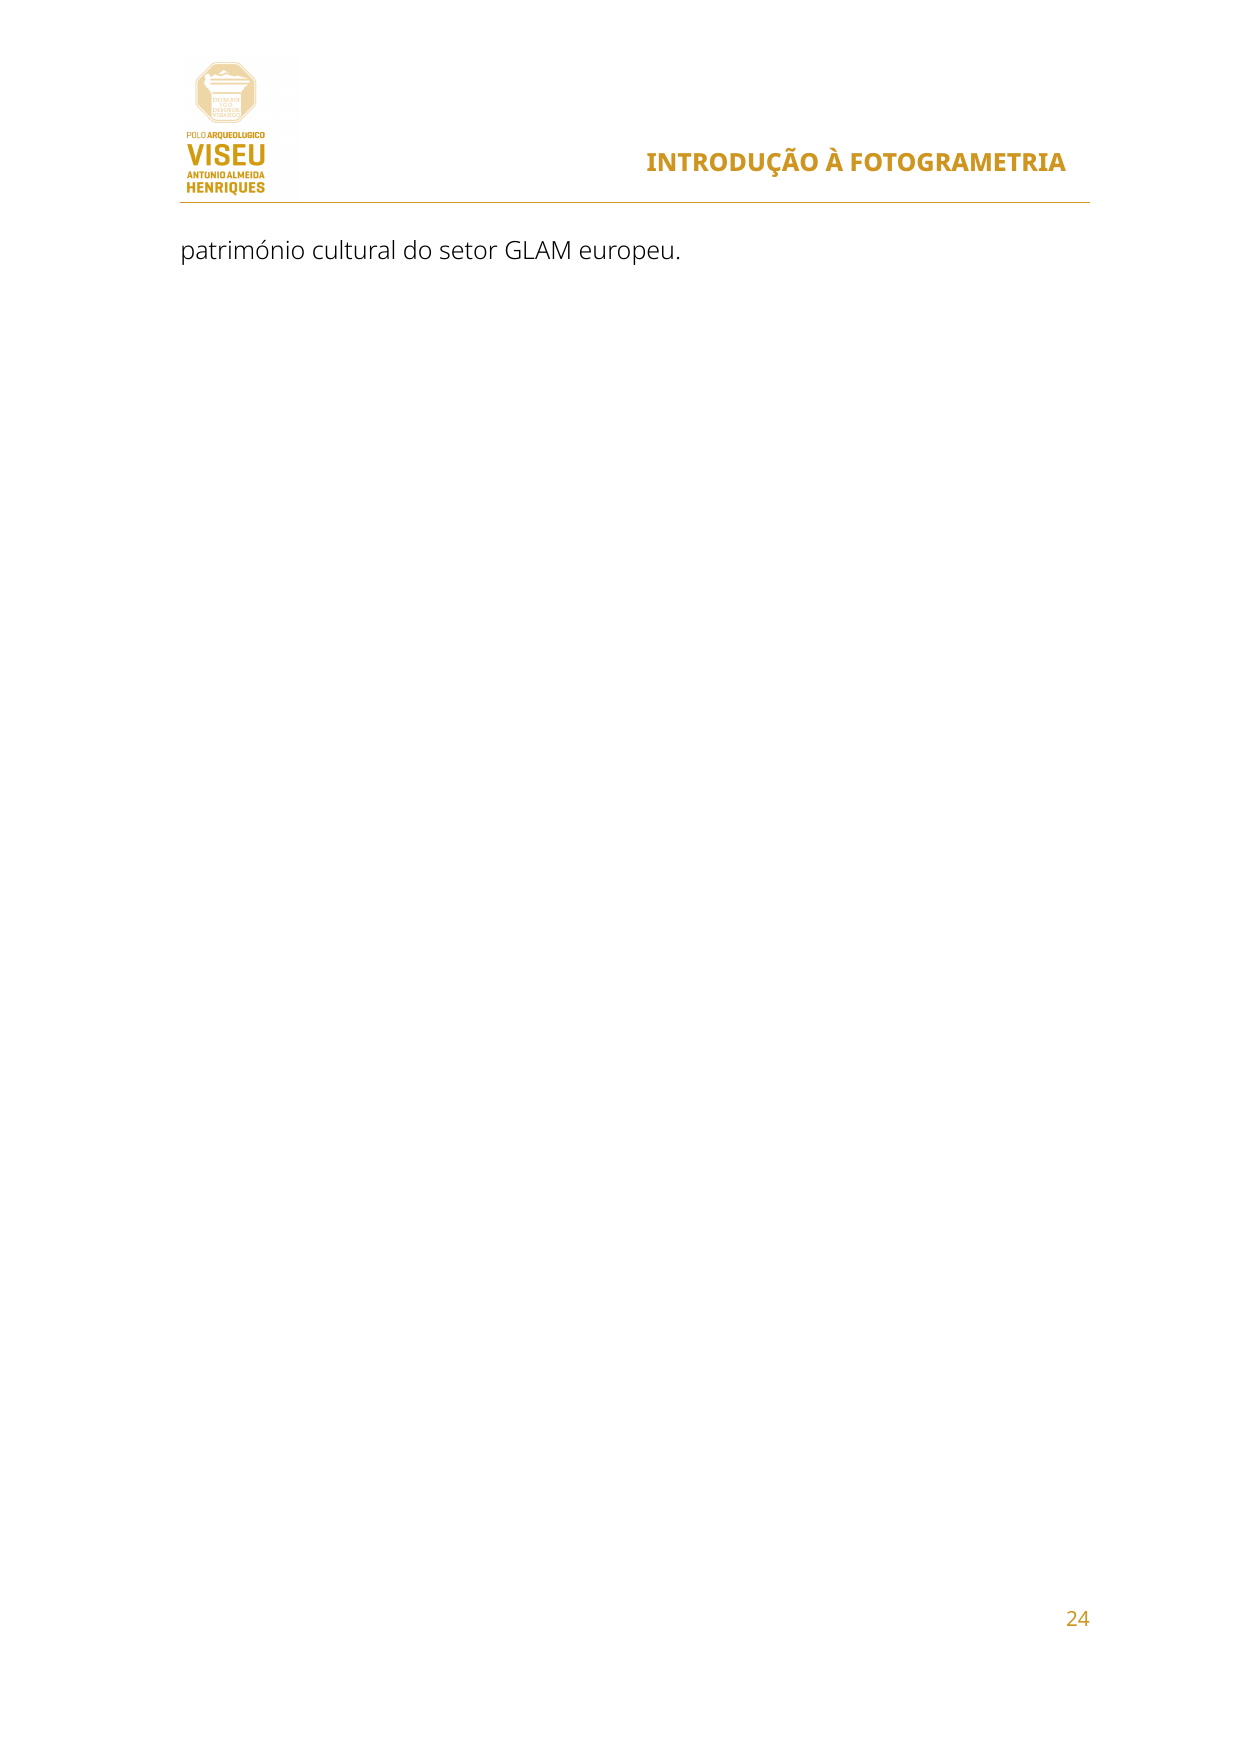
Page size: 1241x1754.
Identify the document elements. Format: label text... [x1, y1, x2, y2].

picture [184, 54, 300, 202]
text património cultural do setor GLAM europeu. [180, 232, 1090, 266]
